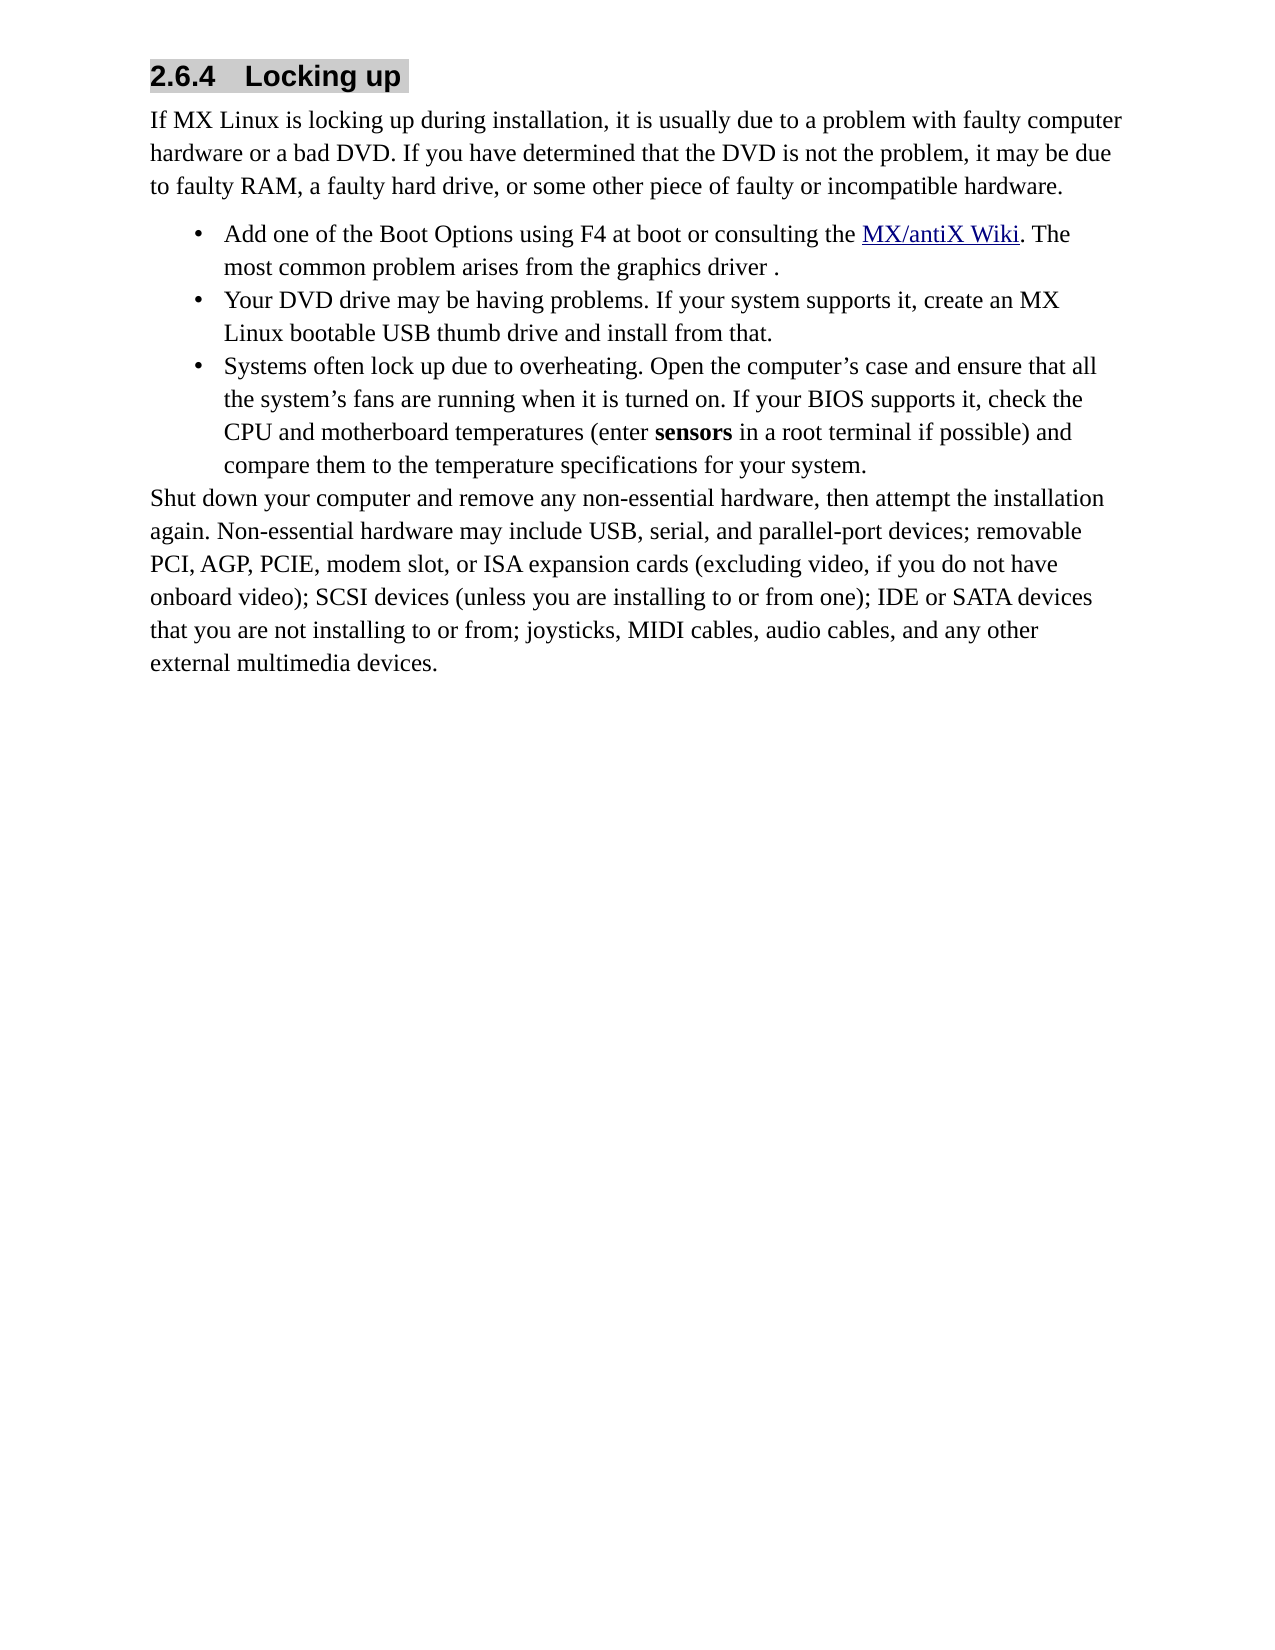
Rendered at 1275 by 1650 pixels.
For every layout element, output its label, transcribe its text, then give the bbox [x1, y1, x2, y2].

list Your DVD drive may be having problems. If your system supports it, create an MX Linux bootable USB thumb drive and install from that. [194, 285, 1125, 347]
subtitle 2.6.4 Locking up [409, 59, 1125, 93]
text Shut down your computer and remove any non-essential hardware, then attempt the installation again. Non-essential hardware may include USB, serial, and parallel-port devices; removable PCI, AGP, PCIE, modem slot, or ISA expansion cards (excluding video, if you do not have onboard video); SCSI devices (unless you are installing to or from one); IDE or SATA devices that you are not installing to or from; joysticks, MIDI cables, audio cables, and any other external multimedia devices. [150, 483, 1125, 677]
list Add one of the Boot Options using F4 at boot or consulting the MX/antiX Wiki. The most common problem arises from the graphics driver . [194, 219, 1125, 281]
text If MX Linux is locking up during installation, it is usually due to a problem with faulty computer hardware or a bad DVD. If you have determined that the DVD is not the problem, it may be due to faulty RAM, a faulty hard drive, or some other piece of faulty or incompatible hardware. [150, 105, 1125, 200]
list Systems often lock up due to overheating. Open the computer’s case and ensure that all the system’s fans are running when it is turned on. If your BIOS supports it, check the CPU and motherboard temperatures (enter sensors in a root terminal if possible) and compare them to the temperature specifications for your system. [194, 351, 1125, 479]
